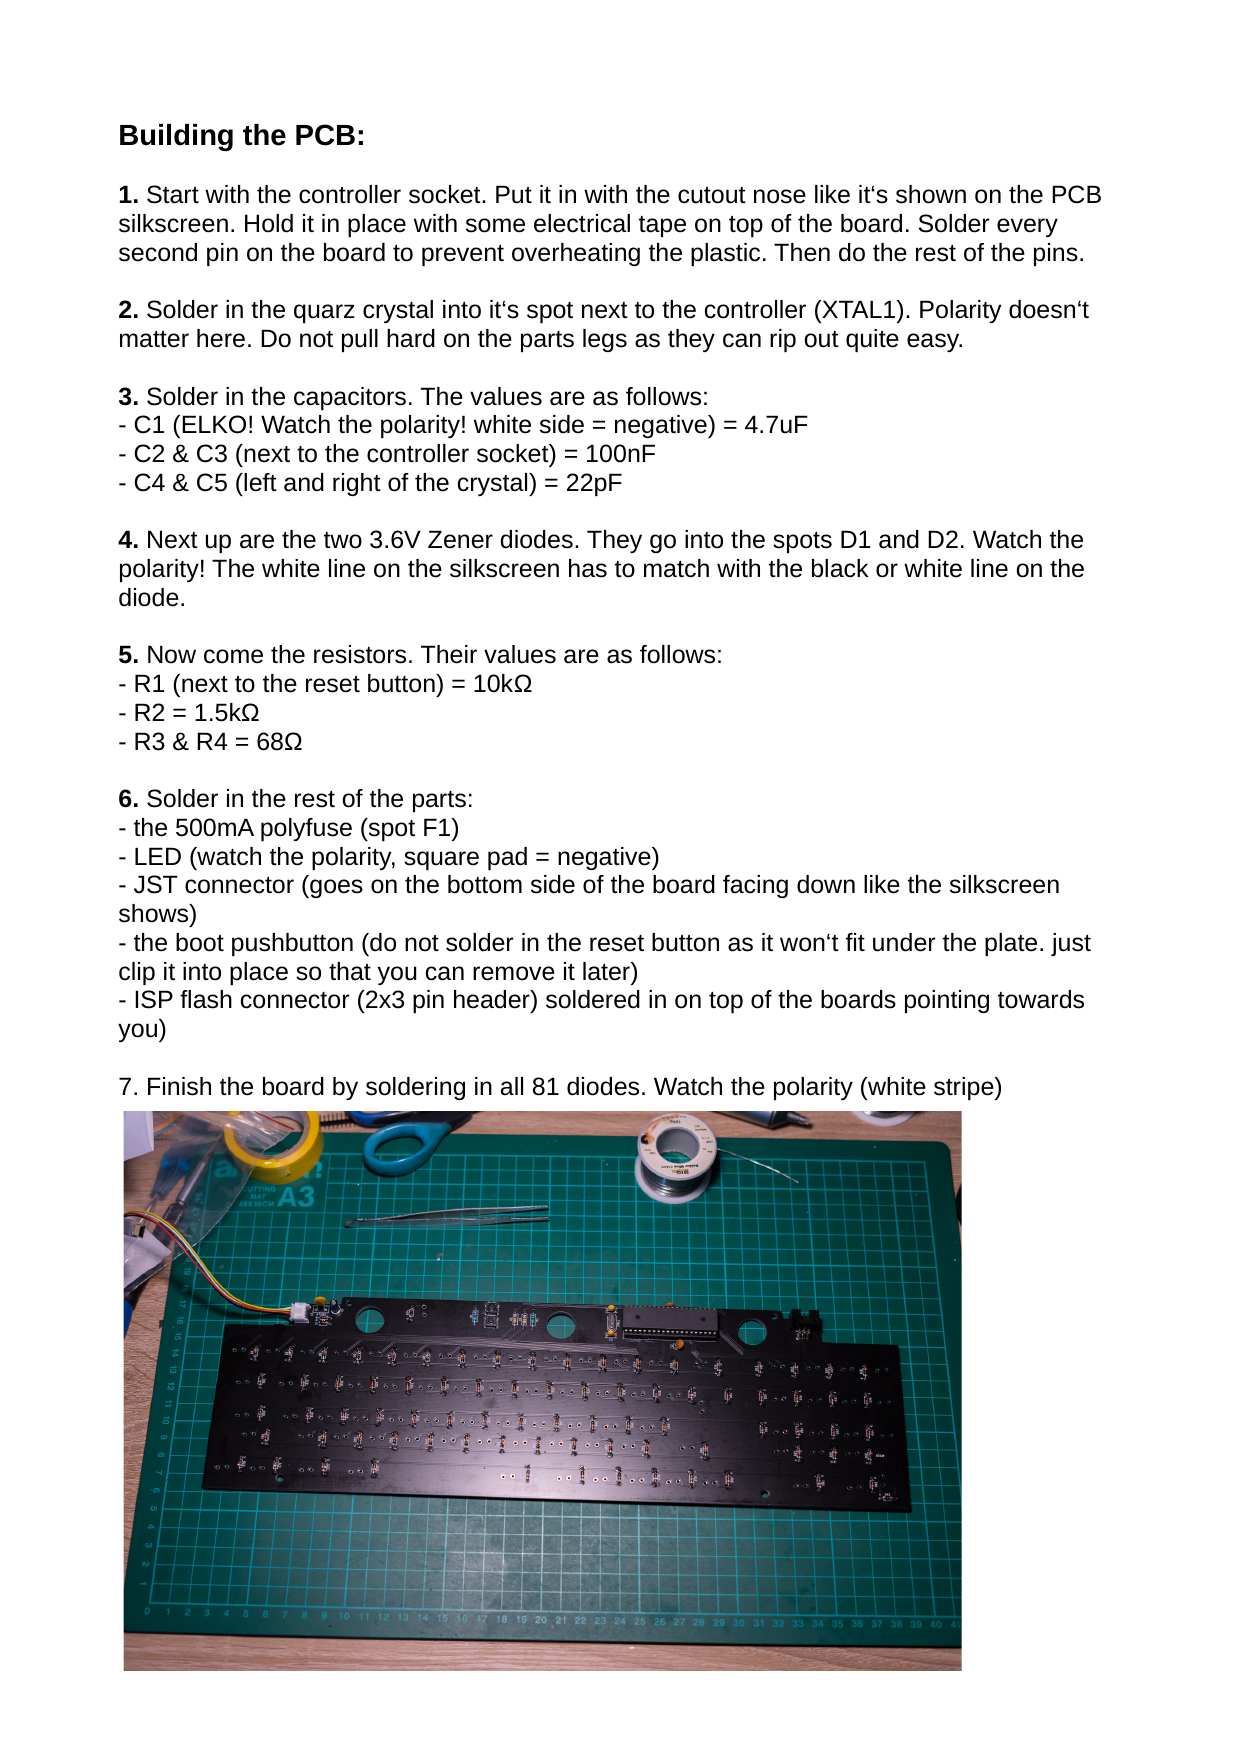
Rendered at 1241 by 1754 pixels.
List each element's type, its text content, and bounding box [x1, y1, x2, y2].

text - LED (watch the polarity, square pad = negative) [118, 842, 1122, 870]
text - R2 = 1.5kΩ [118, 698, 1122, 727]
text 1. Start with the controller socket. Put it in with the cutout nose like it‘s shown on the PCB silkscreen. Hold it in place with some electrical tape on top of the board. Solder every second pin on the board to prevent overheating the plastic. Then do the rest of the pins. [118, 180, 1122, 267]
text - C4 & C5 (left and right of the crystal) = 22pF [118, 468, 1122, 497]
text - the 500mA polyfuse (spot F1) [118, 813, 1122, 842]
text - C1 (ELKO! Watch the polarity! white side = negative) = 4.7uF [118, 410, 1122, 439]
text - R1 (next to the reset button) = 10kΩ [118, 669, 1122, 698]
text 2. Solder in the quarz crystal into it‘s spot next to the controller (XTAL1). Polarity doesn‘t matter here. Do not pull hard on the parts legs as they can rip out quite easy. [118, 295, 1122, 353]
text Building the PCB: [118, 118, 1122, 152]
text 5. Now come the resistors. Their values are as follows: [118, 640, 1122, 669]
text - the boot pushbutton (do not solder in the reset button as it won‘t fit under the plate. just clip it into place so that you can remove it later) [118, 928, 1122, 985]
text 3. Solder in the capacitors. The values are as follows: [118, 382, 1122, 410]
text 4. Next up are the two 3.6V Zener diodes. They go into the spots D1 and D2. Watch the polarity! The white line on the silkscreen has to match with the black or white line on the diode. [118, 525, 1122, 612]
text - ISP flash connector (2x3 pin header) soldered in on top of the boards pointing towards you) [118, 985, 1122, 1043]
text 7. Finish the board by soldering in all 81 diodes. Watch the polarity (white stripe) [118, 1072, 1122, 1100]
text - JST connector (goes on the bottom side of the board facing down like the silkscreen shows) [118, 870, 1122, 928]
text 6. Solder in the rest of the parts: [118, 784, 1122, 813]
text - R3 & R4 = 68Ω [118, 727, 1122, 755]
picture [123, 1111, 962, 1671]
text - C2 & C3 (next to the controller socket) = 100nF [118, 439, 1122, 468]
